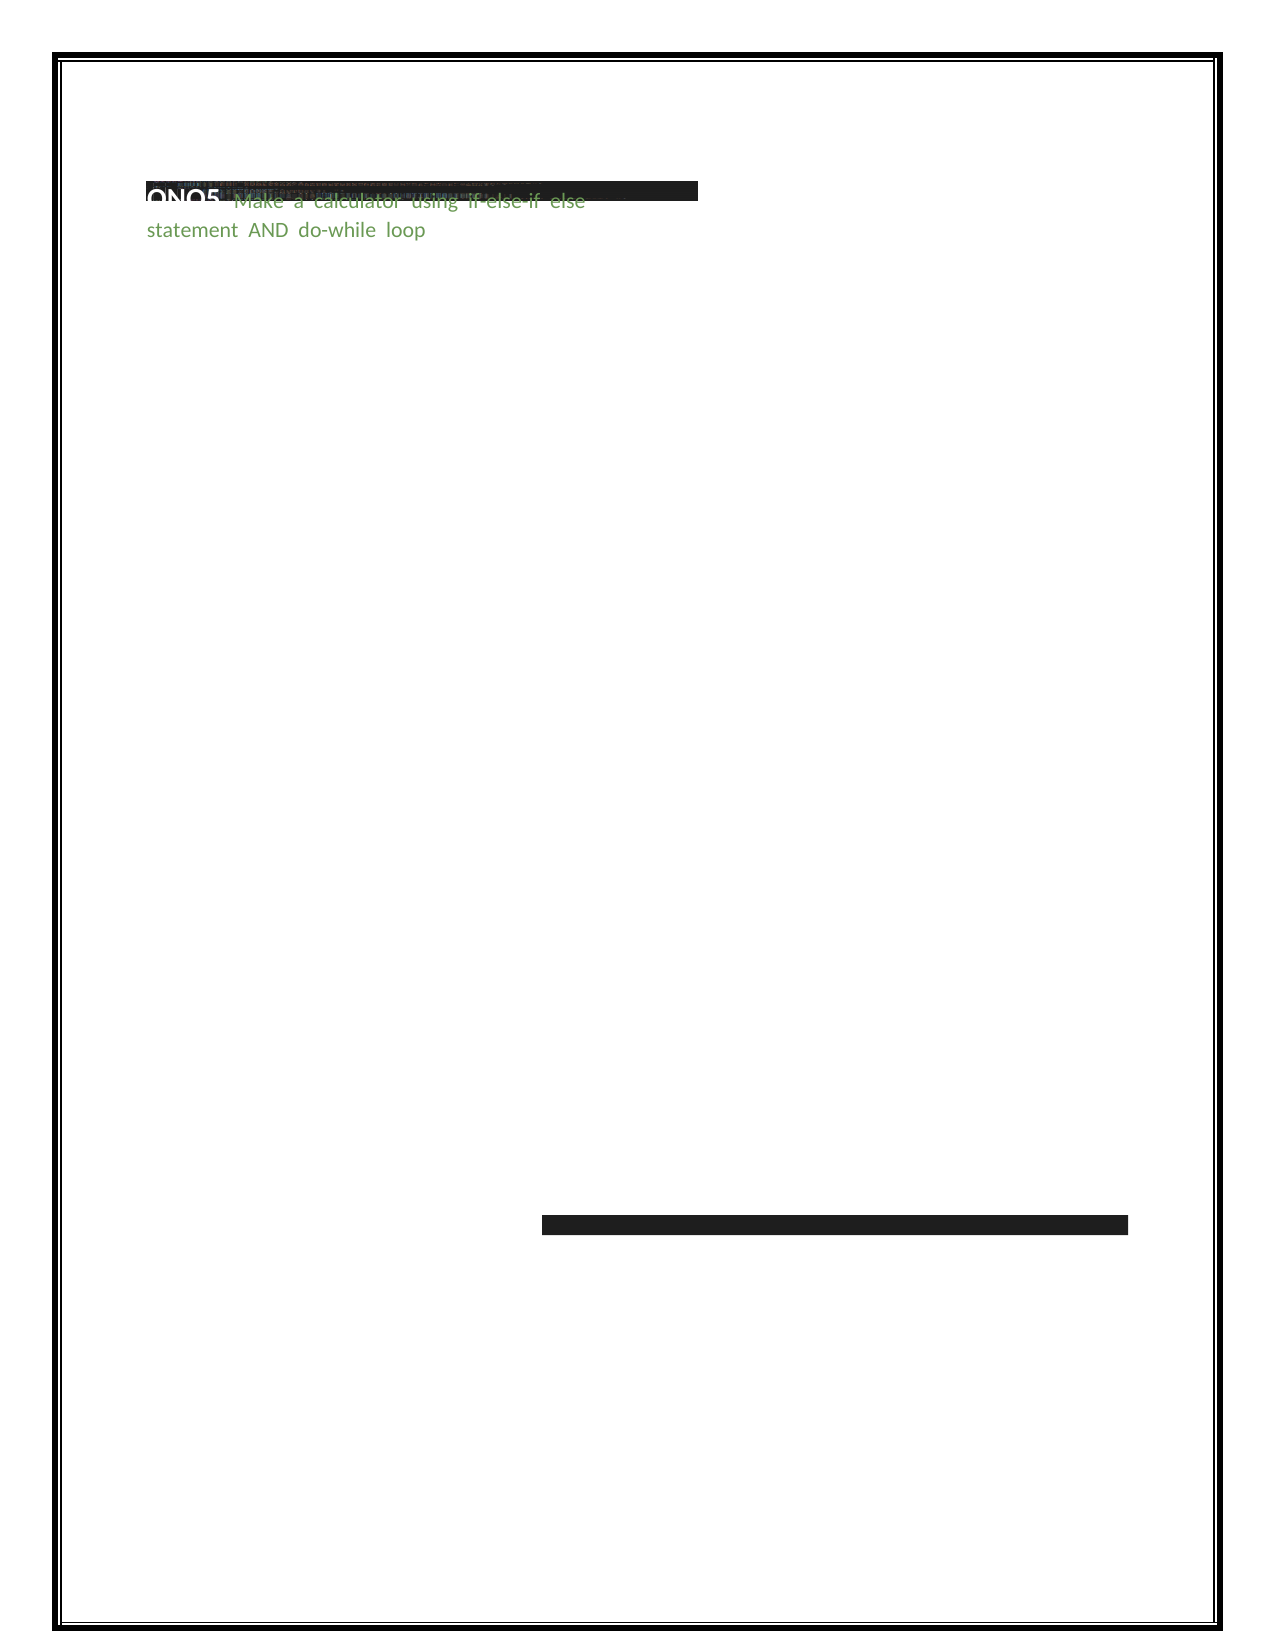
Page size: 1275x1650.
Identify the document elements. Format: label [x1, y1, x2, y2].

picture [191, 192, 201, 201]
picture [146, 181, 698, 201]
picture [151, 192, 161, 201]
